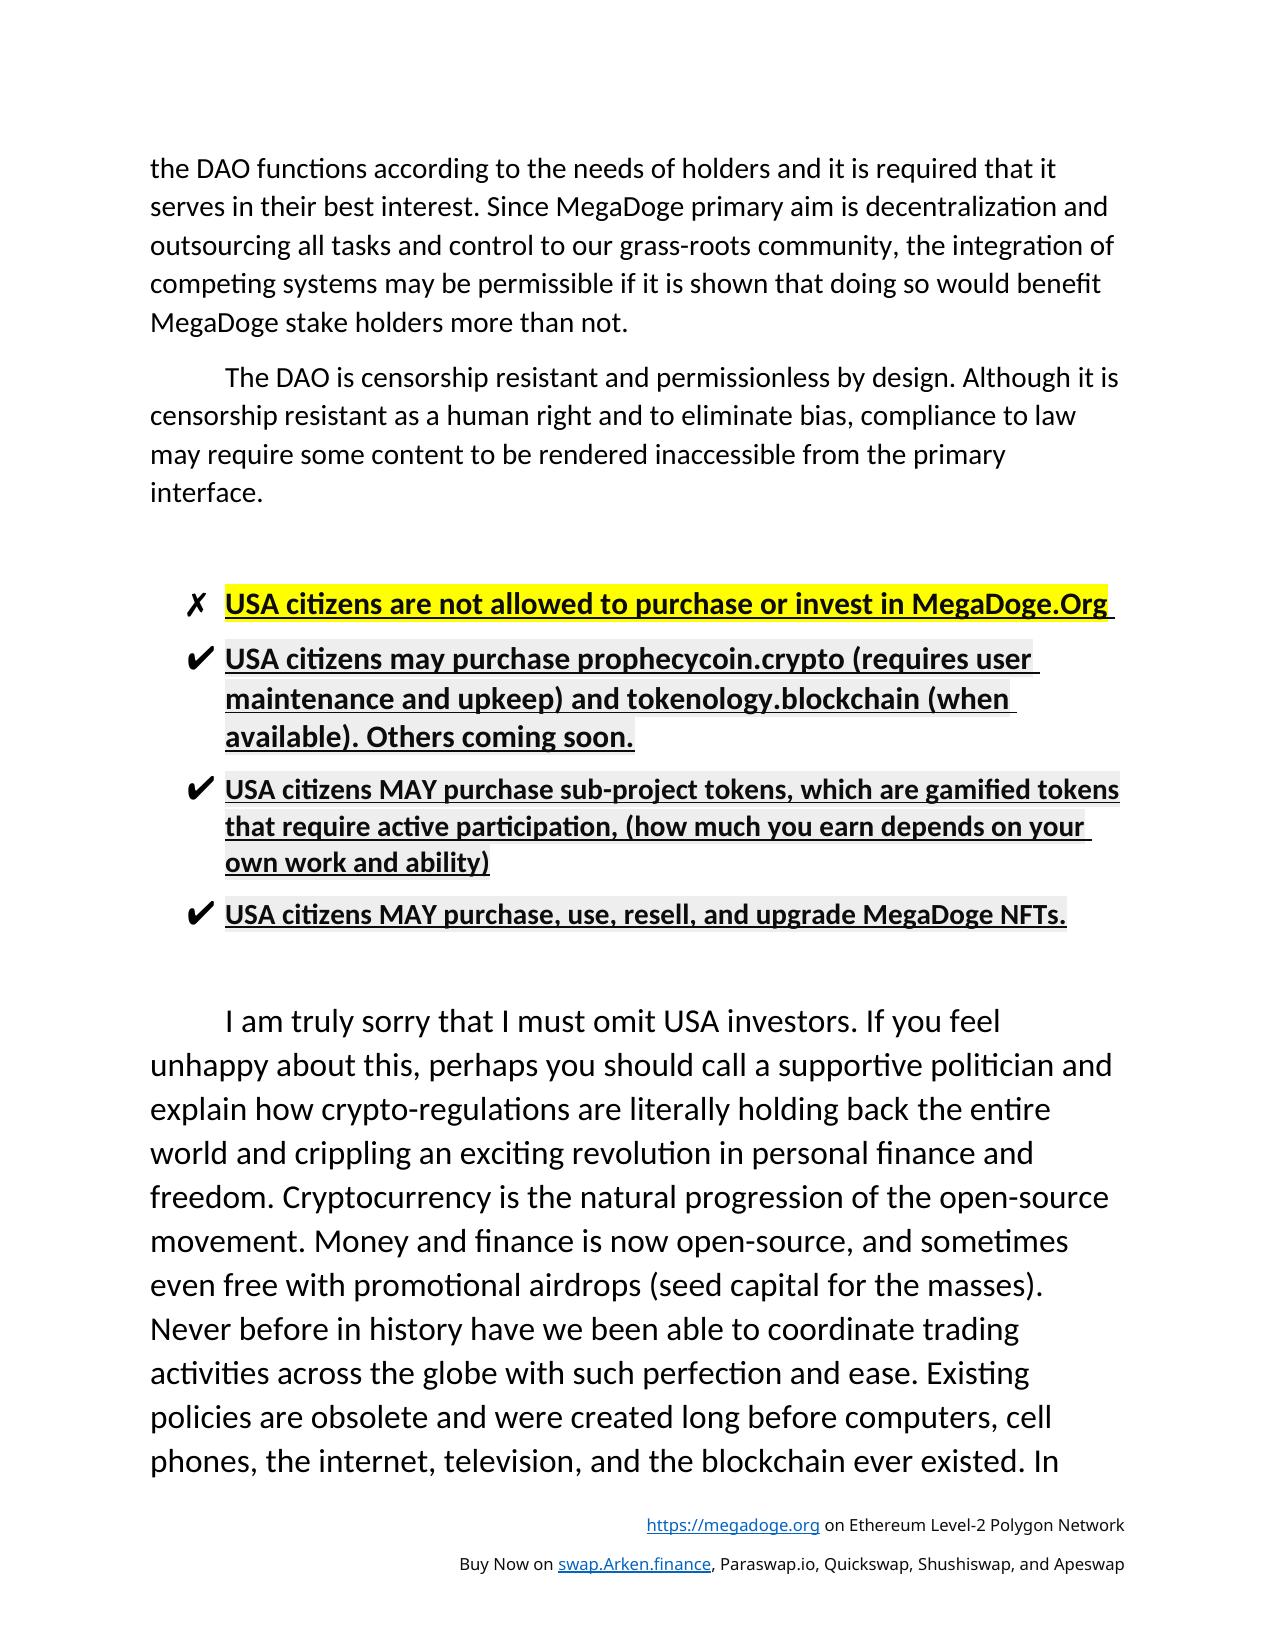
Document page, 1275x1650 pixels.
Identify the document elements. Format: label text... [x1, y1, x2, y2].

list USA citizens are not allowed to purchase or invest in MegaDoge.Org [187, 584, 1125, 624]
list USA citizens MAY purchase sub-project tokens, which are gamified tokens that require active participation, (how much you earn depends on your own work and ability) [187, 771, 1125, 880]
text The DAO is censorship resistant and permissionless by design. Although it is censorship resistant as a human right and to eliminate bias, compliance to law may require some content to be rendered inaccessible from the primary interface. [150, 359, 1125, 510]
text the DAO functions according to the needs of holders and it is required that it serves in their best interest. Since MegaDoge primary aim is decentralization and outsourcing all tasks and control to our grass-roots community, the integration of competing systems may be permissible if it is shown that doing so would benefit MegaDoge stake holders more than not. [150, 150, 1125, 339]
list USA citizens MAY purchase, use, resell, and upgrade MegaDoge NFTs. [187, 895, 1125, 933]
text I am truly sorry that I must omit USA investors. If you feel unhappy about this, perhaps you should call a supportive politician and explain how crypto-regulations are literally holding back the entire world and crippling an exciting revolution in personal finance and freedom. Cryptocurrency is the natural progression of the open-source movement. Money and finance is now open-source, and sometimes even free with promotional airdrops (seed capital for the masses). Never before in history have we been able to coordinate trading activities across the globe with such perfection and ease. Existing policies are obsolete and were created long before computers, cell phones, the internet, television, and the blockchain ever existed. In [150, 1000, 1125, 1481]
list USA citizens may purchase prophecycoin.crypto (requires user maintenance and upkeep) and tokenology.blockchain (when available). Others coming soon. [187, 639, 1125, 755]
